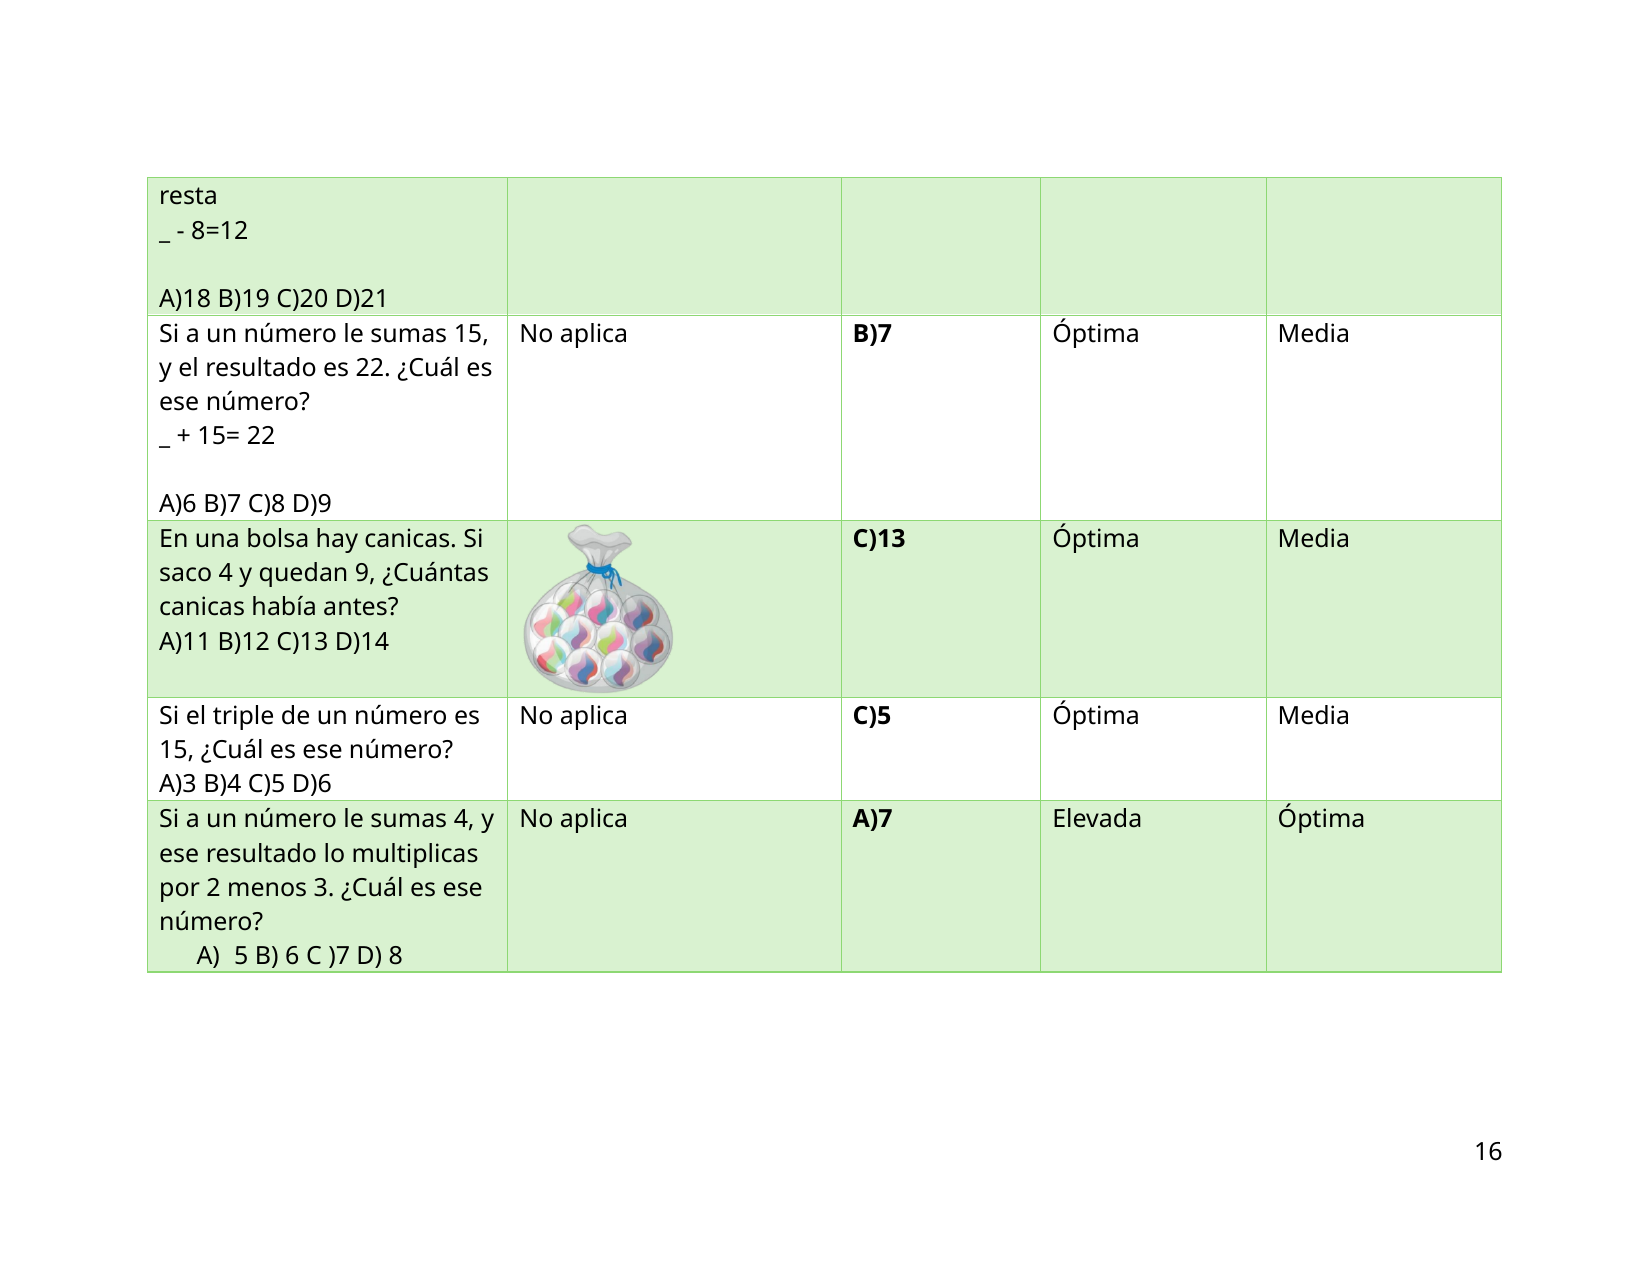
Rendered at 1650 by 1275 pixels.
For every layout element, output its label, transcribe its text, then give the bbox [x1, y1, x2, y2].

table_cell [1267, 178, 1501, 314]
table_cell Si a un número le sumas 15, y el resultado es 22. ¿Cuál es ese número? _ + 15= 22 A)6 B)7 C)8 D)9 [148, 316, 507, 520]
table_cell Si el triple de un número es 15, ¿Cuál es ese número? A)3 B)4 C)5 D)6 [148, 698, 507, 800]
table_cell C)5 [842, 698, 1040, 800]
table_cell [508, 178, 841, 314]
table_cell [508, 521, 519, 697]
table_cell No aplica [508, 801, 841, 971]
table_cell [677, 521, 841, 697]
picture [519, 521, 677, 697]
table_cell Óptima [1041, 698, 1266, 800]
table_cell B)7 [842, 316, 1040, 520]
table_cell No aplica [508, 698, 841, 800]
table_cell [842, 178, 1040, 314]
table_cell Media [1267, 316, 1501, 520]
table_cell Óptima [1267, 801, 1501, 971]
table_cell [1041, 178, 1266, 314]
table_cell Media [1267, 521, 1501, 697]
table_cell Óptima [1041, 521, 1266, 697]
table_cell Óptima [1041, 316, 1266, 520]
table_cell A)7 [842, 801, 1040, 971]
table_cell resta _ - 8=12 A)18 B)19 C)20 D)21 [148, 178, 507, 314]
table_cell C)13 [842, 521, 1040, 697]
table_cell Media [1267, 698, 1501, 800]
table_cell En una bolsa hay canicas. Si saco 4 y quedan 9, ¿Cuántas canicas había antes? A)11 B)12 C)13 D)14 [148, 521, 507, 697]
table_cell Si a un número le sumas 4, y ese resultado lo multiplicas por 2 menos 3. ¿Cuál es ese número? 5 B) 6 C )7 D) 8 [148, 801, 507, 971]
table_cell Elevada [1041, 801, 1266, 971]
table_cell No aplica [508, 316, 841, 520]
